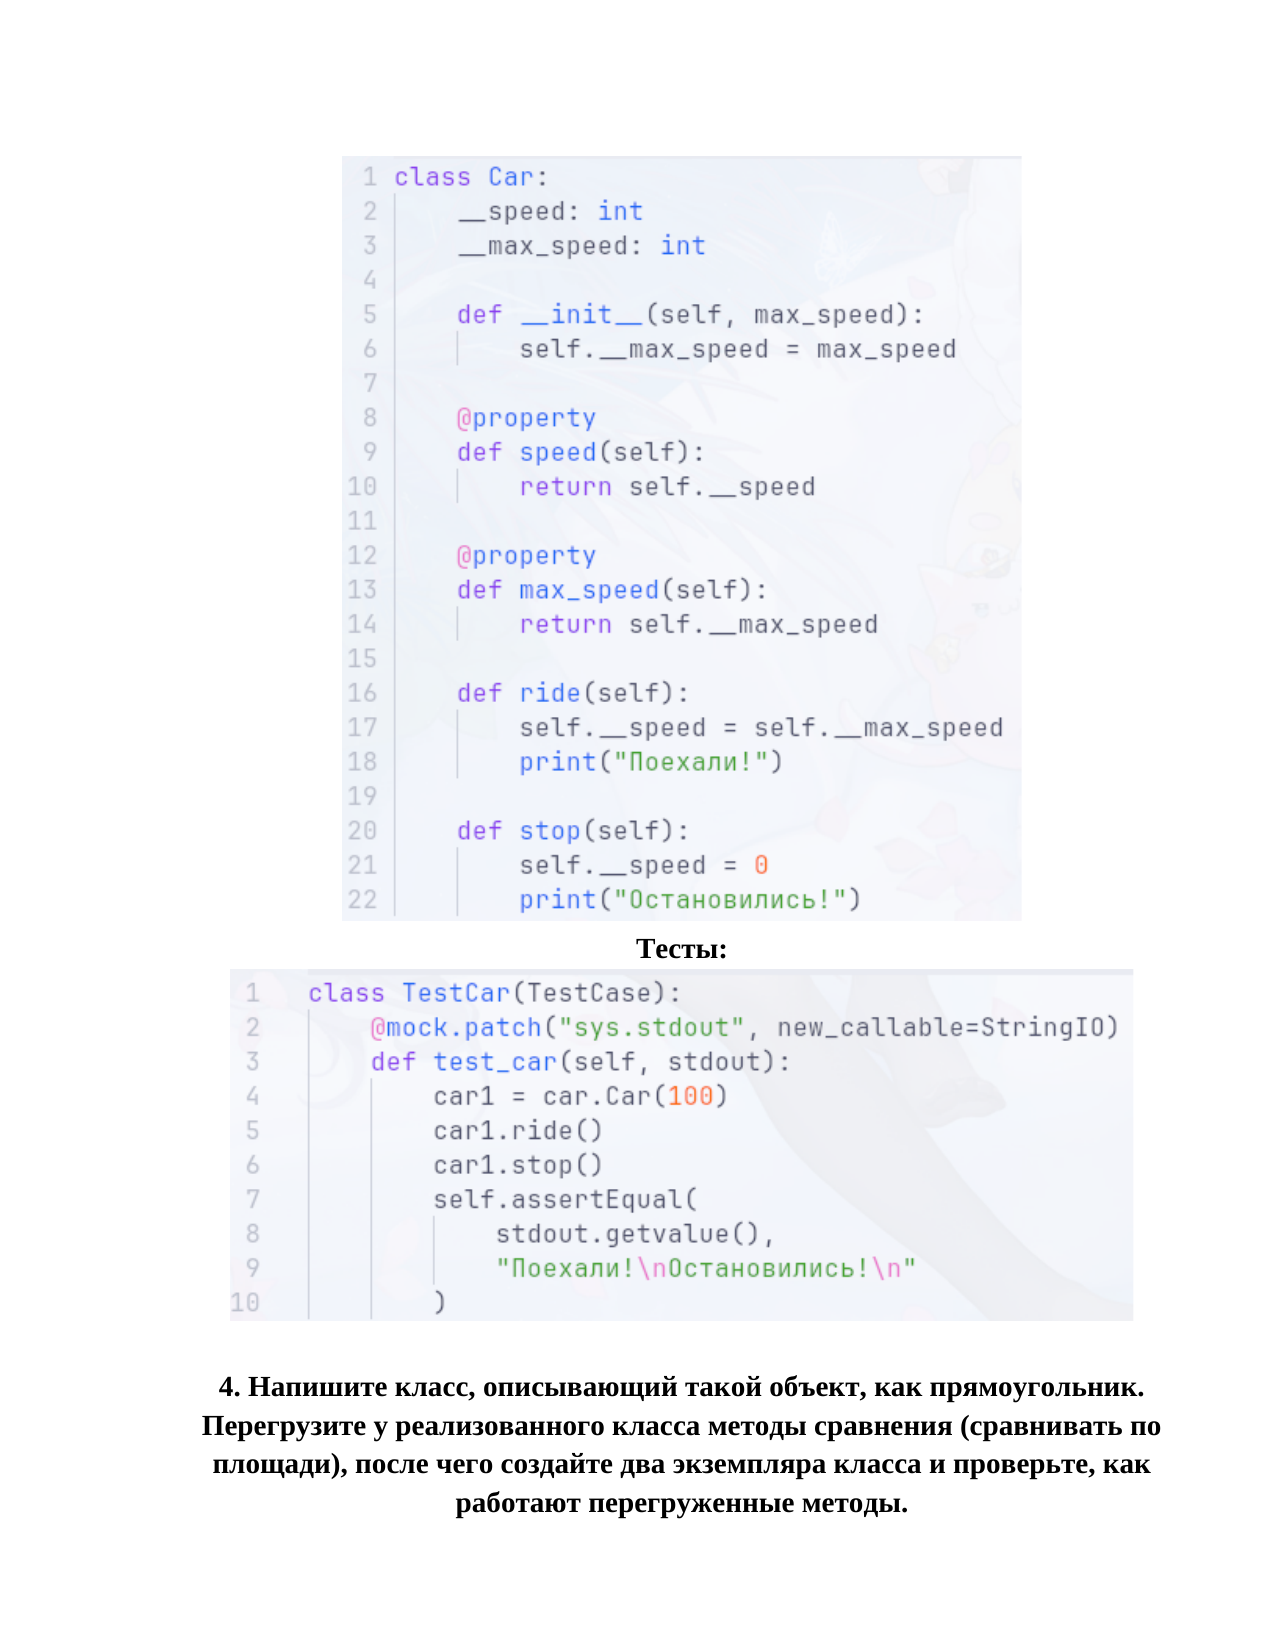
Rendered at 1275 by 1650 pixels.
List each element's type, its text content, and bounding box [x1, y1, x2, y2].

text Тесты: [177, 157, 1186, 964]
picture [342, 156, 1022, 921]
picture [230, 969, 1134, 1321]
text 4. Напишите класс, описывающий такой объект, как прямоугольник. Перегрузите у реализованного класса методы сравнения (сравнивать по площади), после чего создайте два экземпляра класса и проверьте, как работают перегруженные методы. [177, 1369, 1186, 1518]
